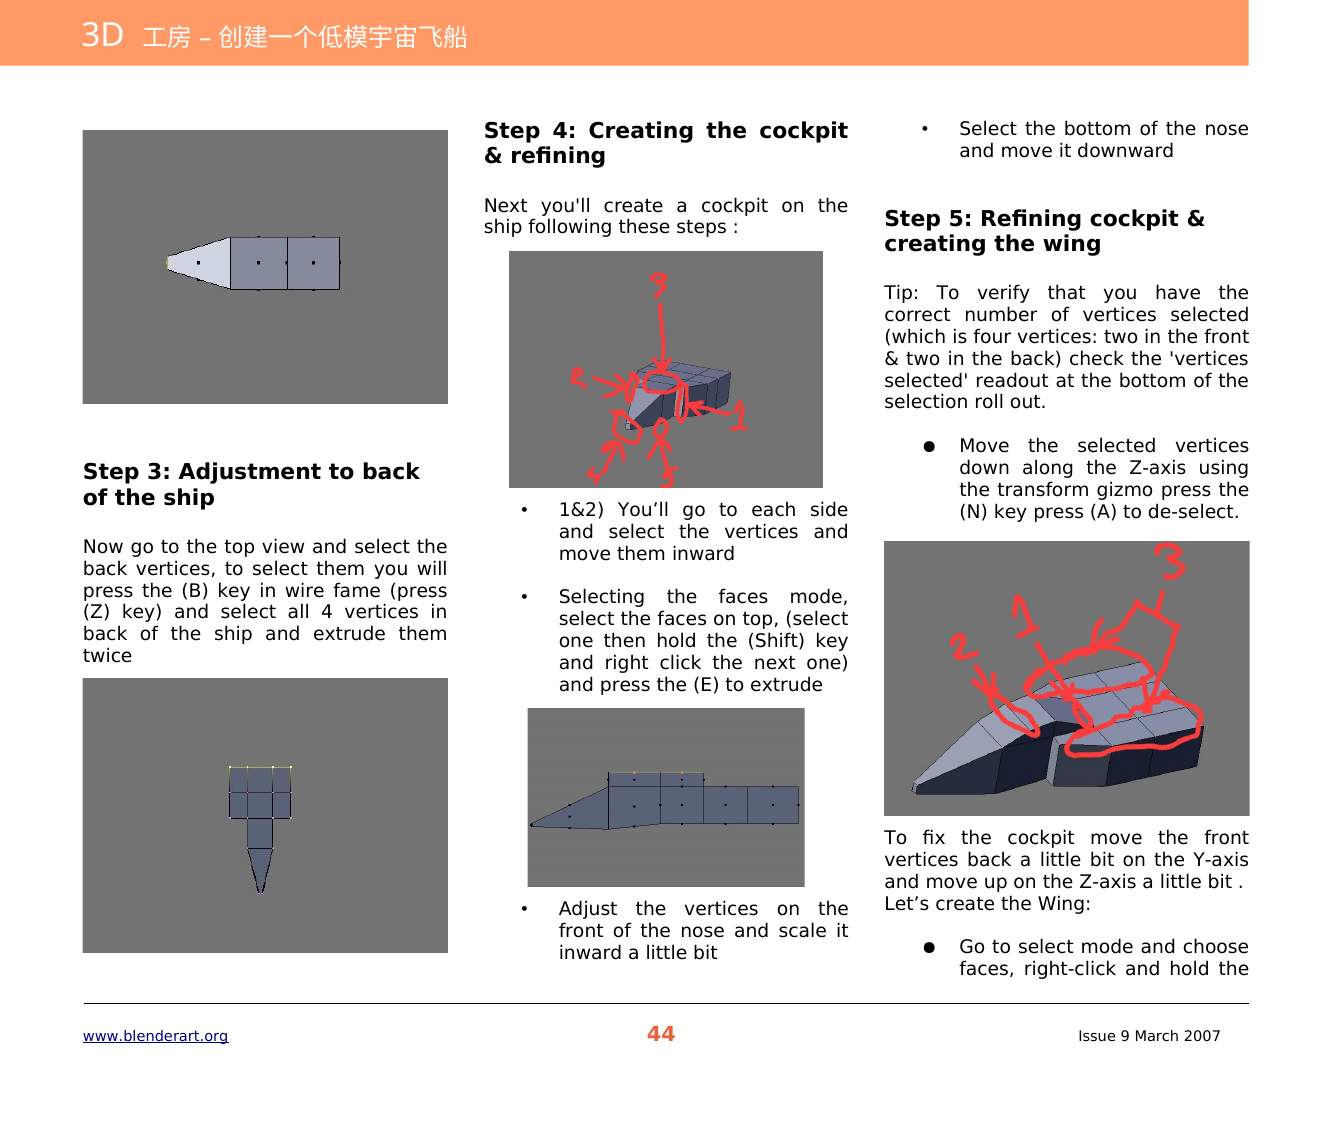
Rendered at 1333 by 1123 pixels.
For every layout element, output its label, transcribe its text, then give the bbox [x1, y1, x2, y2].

text Step 4: Creating the cockpit & refining [483, 118, 849, 169]
picture [82, 678, 448, 953]
list Select the bottom of the nose and move it downward [922, 118, 1249, 162]
text Now go to the top view and select the back vertices, to select them you will press the (B) key in wire fame (press (Z) key) and select all 4 vertices in back of the ship and extrude them twice [83, 536, 448, 667]
picture [884, 541, 1250, 816]
text Tip: To verify that you have the correct number of vertices selected (which is four vertices: two in the front & two in the back) check the 'vertices selected' readout at the bottom of the selection roll out. [884, 282, 1249, 413]
picture [82, 130, 448, 404]
list Go to select mode and choose faces, right-click and hold the [922, 937, 1249, 980]
list Selecting the faces mode, select the faces on top, (select one then hold the (Shift) key and right click the next one) and press the (E) to extrude [521, 586, 849, 696]
list 1&2) You’ll go to each side and select the vertices and move them inward [521, 238, 849, 564]
text Step 5: Refining cockpit & creating the wing [884, 206, 1249, 257]
list Move the selected vertices down along the Z-axis using the transform gizmo press the (N) key press (A) to de-select. [922, 435, 1249, 523]
text Next you'll create a cockpit on the ship following these steps : [483, 195, 849, 238]
picture [509, 251, 823, 488]
text Step 3: Adjustment to back of the ship [83, 459, 448, 510]
picture [527, 708, 805, 887]
text [884, 523, 1249, 541]
text To fix the cockpit move the front vertices back a little bit on the Y-axis and move up on the Z-axis a little bit . [884, 816, 1249, 893]
text Let’s create the Wing: [884, 893, 1249, 915]
list Adjust the vertices on the front of the nose and scale it inward a little bit [521, 696, 849, 964]
